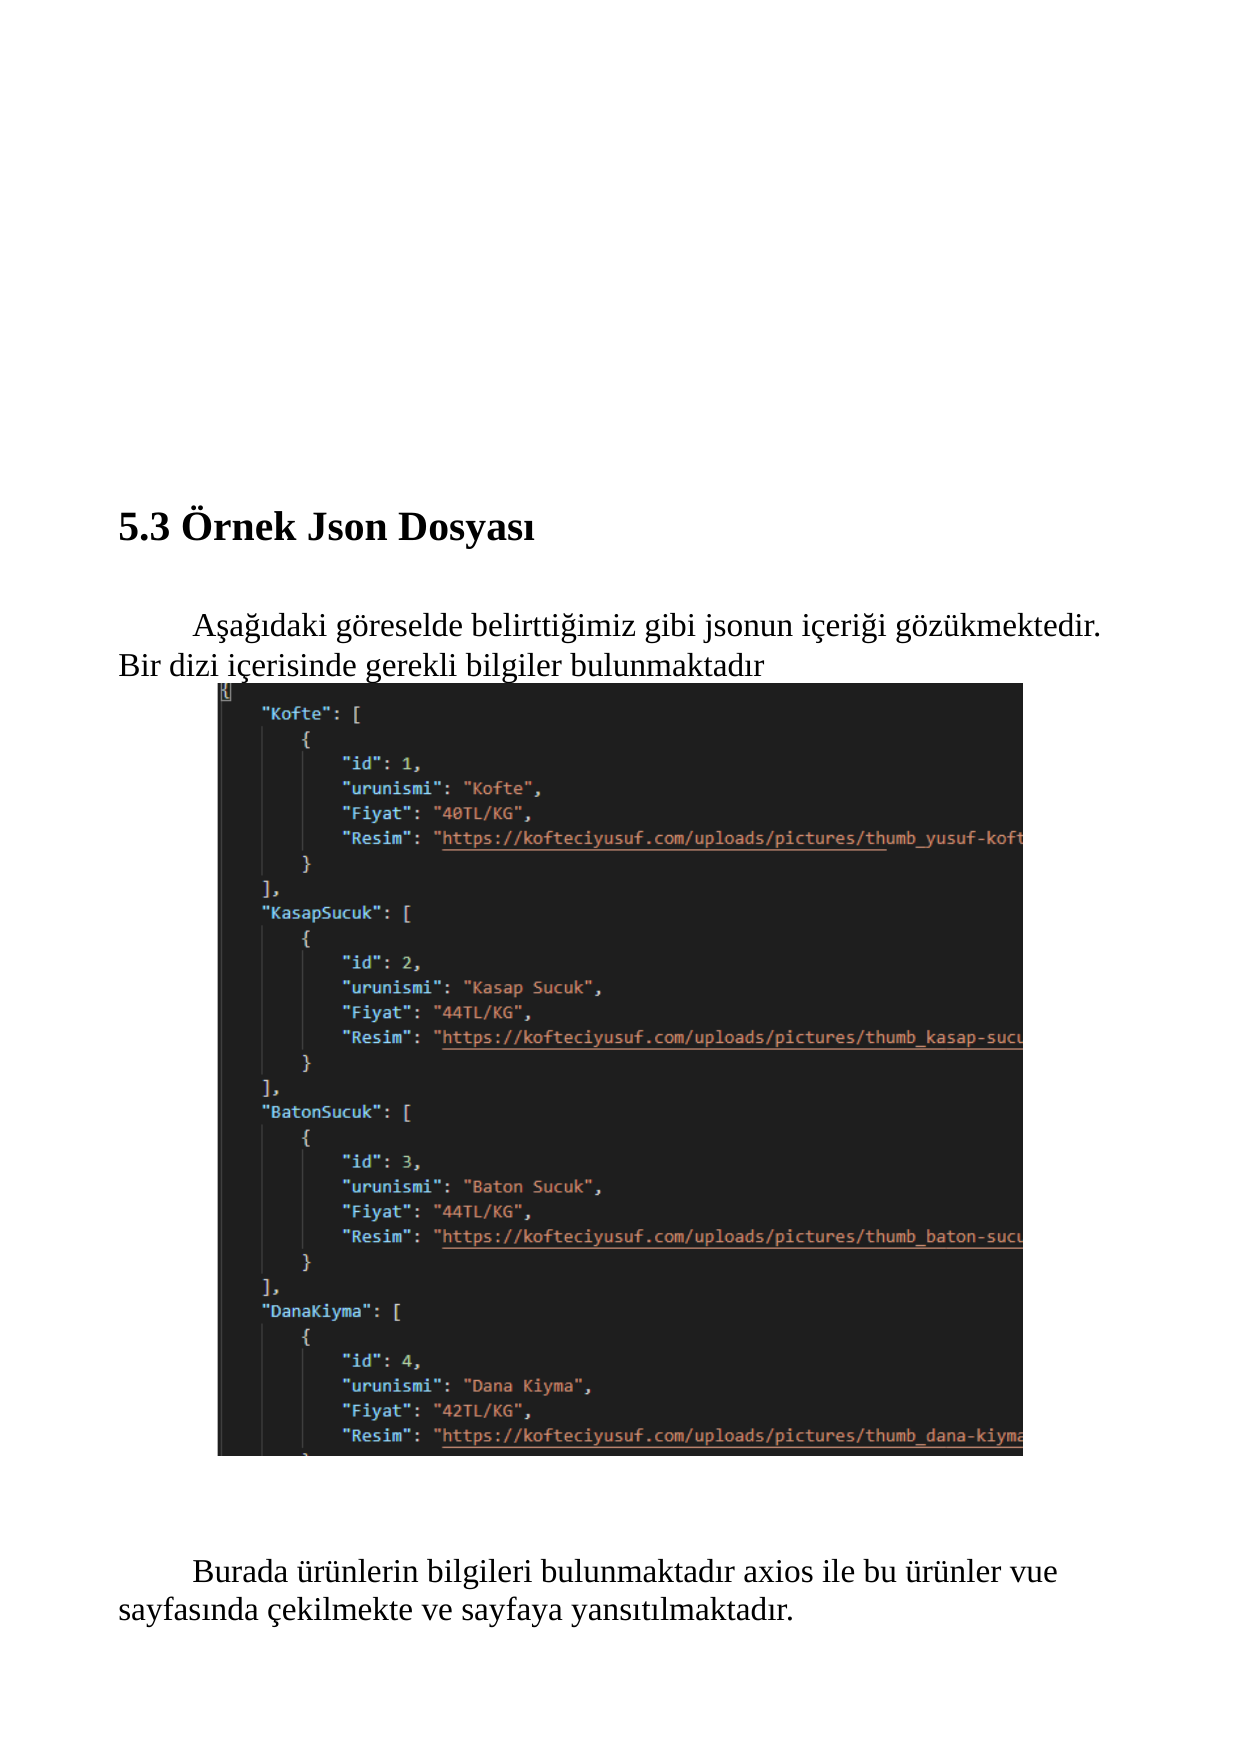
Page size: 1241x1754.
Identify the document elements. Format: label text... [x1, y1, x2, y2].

picture [217, 683, 1023, 1456]
text Burada ürünlerin bilgileri bulunmaktadır axios ile bu ürünler vue sayfasında çekilmekte ve sayfaya yansıtılmaktadır. [118, 1551, 1122, 1628]
text 5.3 Örnek Json Dosyası [118, 501, 1122, 549]
text Aşağıdaki göreselde belirttiğimiz gibi jsonun içeriği gözükmektedir. Bir dizi içerisinde gerekli bilgiler bulunmaktadır [118, 597, 1122, 683]
